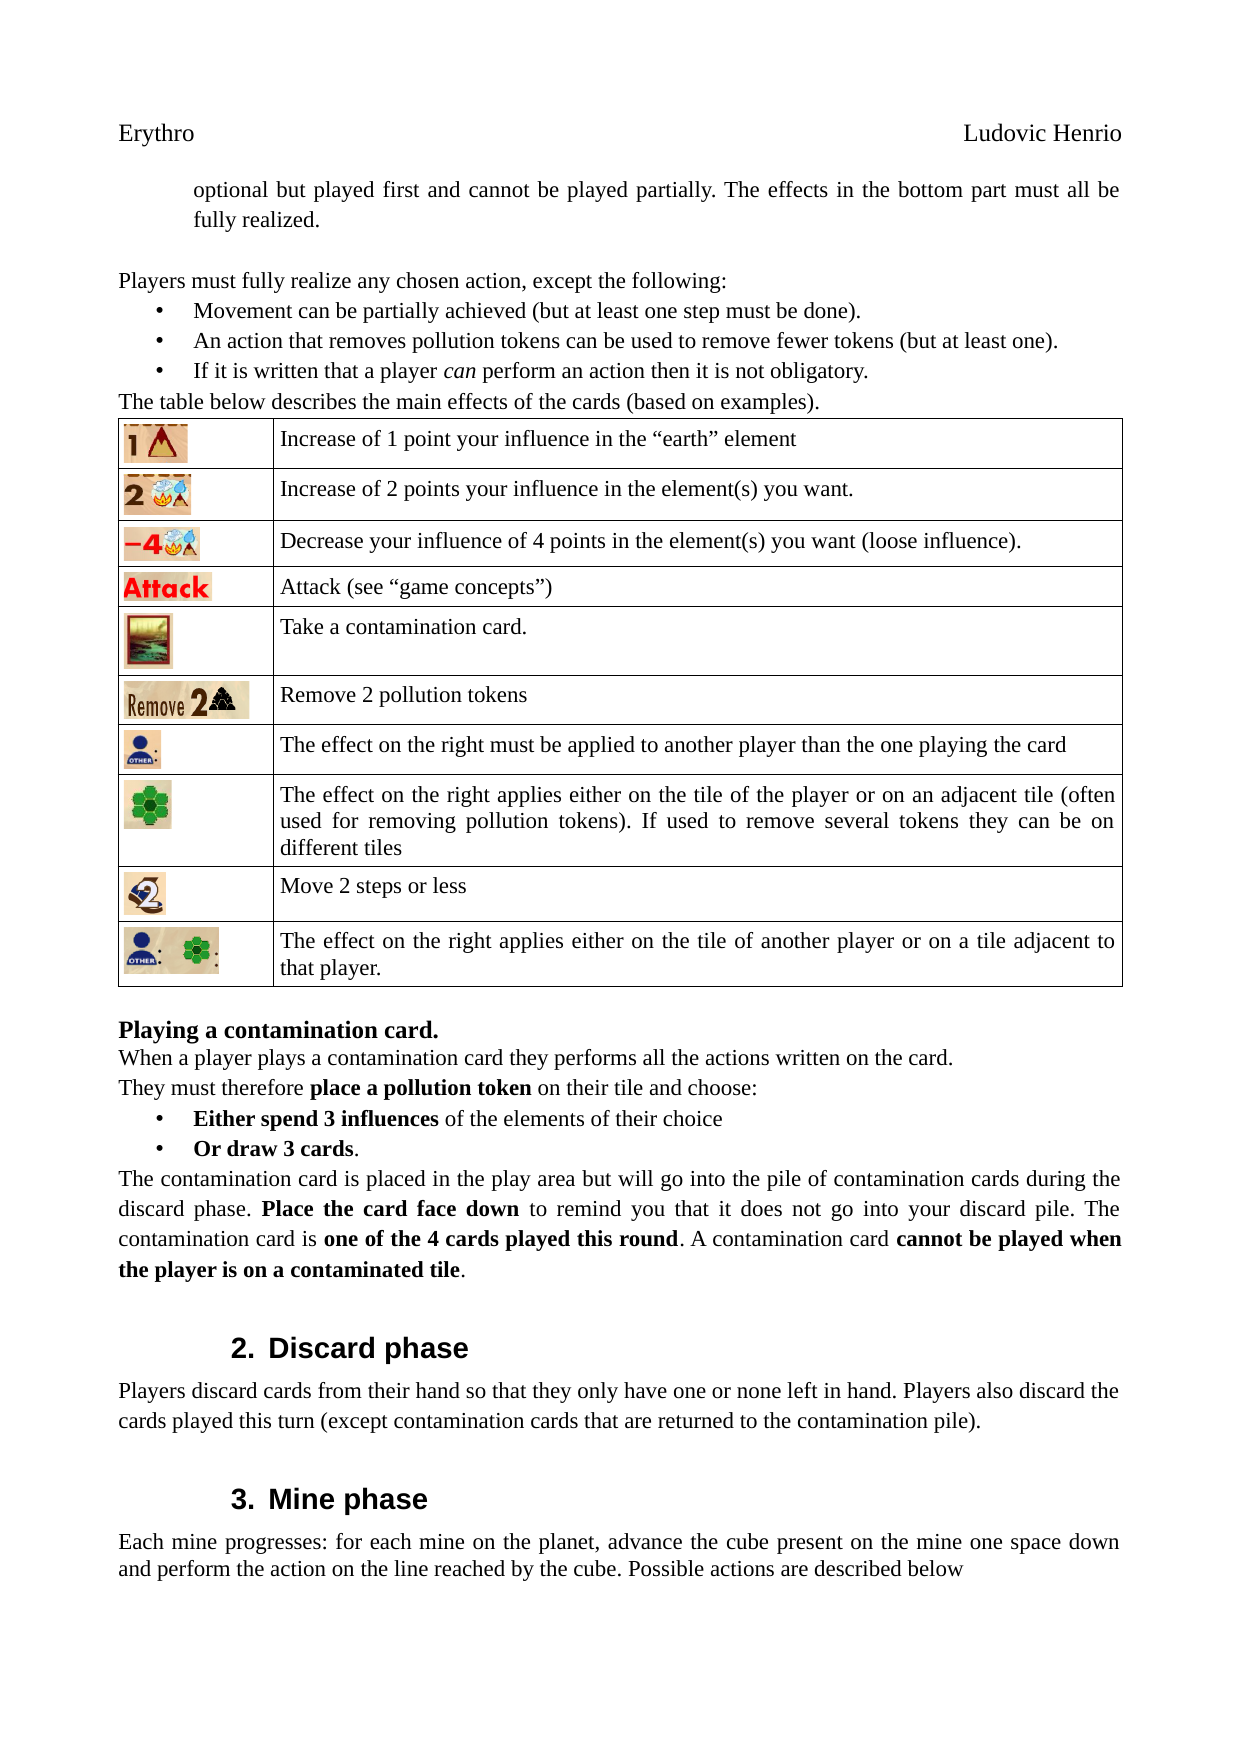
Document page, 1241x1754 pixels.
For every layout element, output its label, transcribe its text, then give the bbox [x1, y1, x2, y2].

picture [123, 474, 192, 515]
text The contamination card is placed in the play area but will go into the pile of contamination cards during the discard phase. Place the card face down to remind you that it does not go into your discard pile. The contamination card is one of the 4 cards played this round. A contamination card cannot be played when the player is on a contaminated tile. [118, 1165, 1122, 1282]
text Players discard cards from their hand so that they only have one or none left in hand. Players also discard the cards played this turn (except contamination cards that are returned to the contamination pile). [118, 1377, 1122, 1433]
table_cell Decrease your influence of 4 points in the element(s) you want (loose influence). [274, 521, 1122, 566]
table_header [119, 419, 273, 468]
subtitle Mine phase [231, 1482, 1122, 1516]
table_cell [119, 676, 273, 724]
title Playing a contamination card. [118, 1016, 1122, 1044]
picture [123, 927, 219, 974]
picture [123, 872, 166, 915]
text They must therefore place a pollution token on their tile and choose: [118, 1074, 1122, 1101]
picture [123, 681, 250, 719]
table_cell Attack (see “game concepts”) [274, 567, 1122, 606]
table_cell [119, 469, 273, 520]
table_cell Take a contamination card. [274, 607, 1122, 675]
text The table below describes the main effects of the cards (based on examples). [118, 388, 1122, 414]
subtitle Discard phase [231, 1331, 1122, 1364]
picture [123, 572, 213, 601]
picture [123, 730, 162, 769]
table_cell Increase of 2 points your influence in the element(s) you want. [274, 469, 1122, 520]
picture [123, 613, 174, 669]
table_cell The effect on the right applies either on the tile of the player or on an adjacent tile (often used for removing pollution tokens). If used to remove several tokens they can be on different tiles [274, 775, 1122, 866]
list Or draw 3 cards. [156, 1135, 1122, 1161]
table_cell [119, 775, 273, 866]
table_header Increase of 1 point your influence in the “earth” element [274, 419, 1122, 468]
table_cell [119, 725, 273, 774]
list Either spend 3 influences of the elements of their choice [156, 1105, 1122, 1131]
table_cell [119, 922, 273, 986]
table_cell The effect on the right must be applied to another player than the one playing the card [274, 725, 1122, 774]
table_cell [119, 867, 273, 921]
table_cell [119, 521, 273, 566]
table_cell The effect on the right applies either on the tile of another player or on a tile adjacent to that player. [274, 922, 1122, 986]
text Each mine progresses: for each mine on the planet, advance the cube present on the mine one space down and perform the action on the line reached by the cube. Possible actions are described below [118, 1528, 1122, 1581]
list optional but played first and cannot be played partially. The effects in the bottom part must all be fully realized. [156, 176, 1122, 233]
text Players must fully realize any chosen action, except the following: [118, 267, 1122, 293]
picture [123, 780, 172, 829]
list If it is written that a player can perform an action then it is not obligatory. [156, 358, 1122, 384]
text When a player plays a contamination card they performs all the actions written on the card. [118, 1044, 1122, 1071]
table_cell [119, 567, 273, 606]
table_cell Move 2 steps or less [274, 867, 1122, 921]
list Movement can be partially achieved (but at least one step must be done). [156, 297, 1122, 323]
picture [123, 527, 200, 561]
table_cell Remove 2 pollution tokens [274, 676, 1122, 724]
table_cell [119, 607, 273, 675]
list An action that removes pollution tokens can be used to remove fewer tokens (but at least one). [156, 327, 1122, 354]
picture [123, 424, 188, 463]
